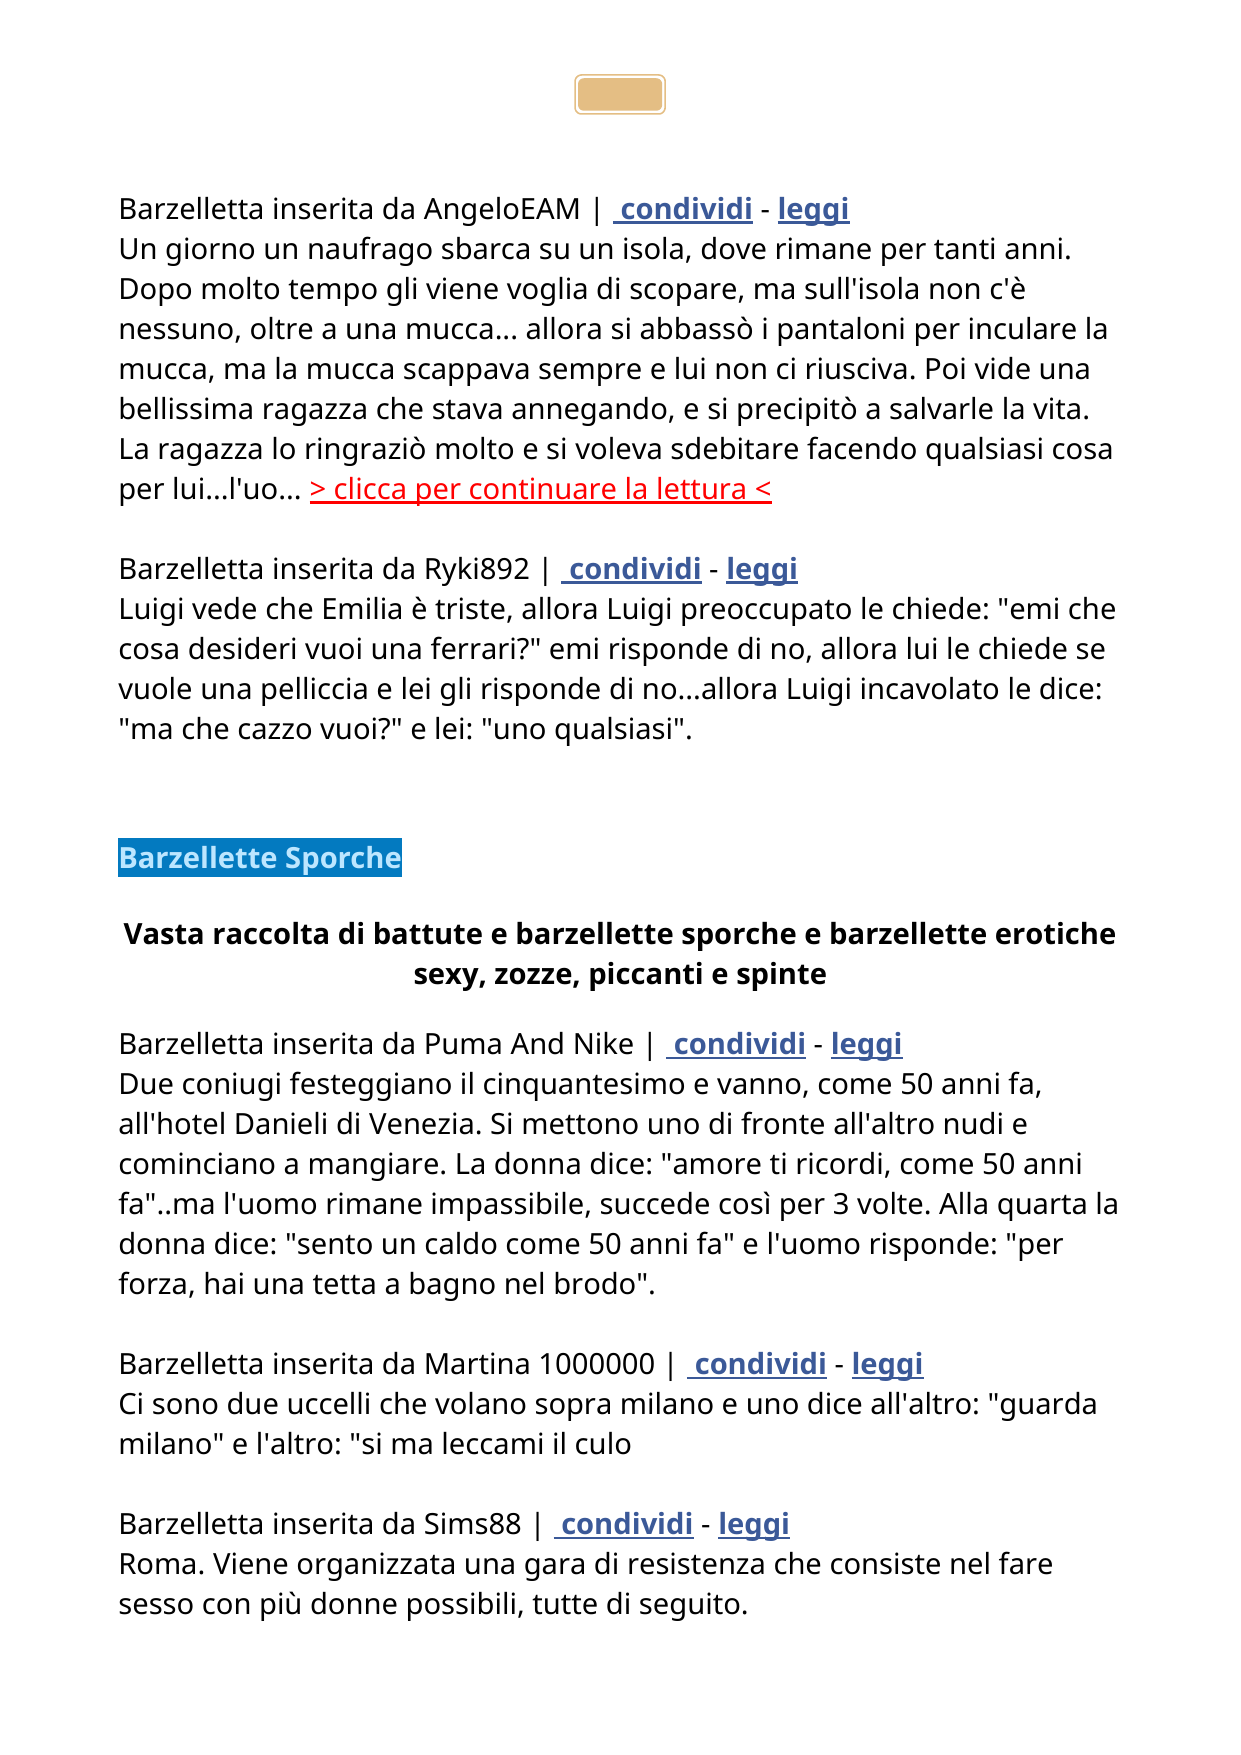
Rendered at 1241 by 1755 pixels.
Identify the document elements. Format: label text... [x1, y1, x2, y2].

text Barzelletta inserita da Martina 1000000 | condividi - leggi [118, 1303, 1122, 1383]
text Due coniugi festeggiano il cinquantesimo e vanno, come 50 anni fa, all'hotel Danieli di Venezia. Si mettono uno di fronte all'altro nudi e cominciano a mangiare. La donna dice: "amore ti ricordi, come 50 anni fa"..ma l'uomo rimane impassibile, succede così per 3 volte. Alla quarta la donna dice: "sento un caldo come 50 anni fa" e l'uomo risponde: "per forza, hai una tetta a bagno nel brodo". [118, 1063, 1122, 1303]
text Ci sono due uccelli che volano sopra milano e uno dice all'altro: "guarda milano" e l'altro: "si ma leccami il culo [118, 1383, 1122, 1463]
text Barzelletta inserita da Ryki892 | condividi - leggi [118, 508, 1122, 588]
text Barzelletta inserita da AngeloEAM | condividi - leggi [118, 148, 1122, 228]
text Barzelletta inserita da Sims88 | condividi - leggi [118, 1463, 1122, 1543]
text Un giorno un naufrago sbarca su un isola, dove rimane per tanti anni. Dopo molto tempo gli viene voglia di scopare, ma sull'isola non c'è nessuno, oltre a una mucca... allora si abbassò i pantaloni per inculare la mucca, ma la mucca scappava sempre e lui non ci riusciva. Poi vide una bellissima ragazza che stava annegando, e si precipitò a salvarle la vita. La ragazza lo ringraziò molto e si voleva sdebitare facendo qualsiasi cosa per lui...l'uo... > clicca per continuare la lettura < [118, 228, 1122, 508]
text Barzelletta inserita da Puma And Nike | condividi - leggi [118, 1023, 1122, 1063]
text Luigi vede che Emilia è triste, allora Luigi preoccupato le chiede: "emi che cosa desideri vuoi una ferrari?" emi risponde di no, allora lui le chiede se vuole una pelliccia e lei gli risponde di no...allora Luigi incavolato le dice: "ma che cazzo vuoi?" e lei: "uno qualsiasi". [118, 588, 1122, 748]
text Vasta raccolta di battute e barzellette sporche e barzellette erotiche sexy, zozze, piccanti e spinte [118, 913, 1122, 993]
text Roma. Viene organizzata una gara di resistenza che consiste nel fare sesso con più donne possibili, tutte di seguito. [118, 1543, 1122, 1623]
text Barzellette Sporche [118, 837, 1122, 877]
